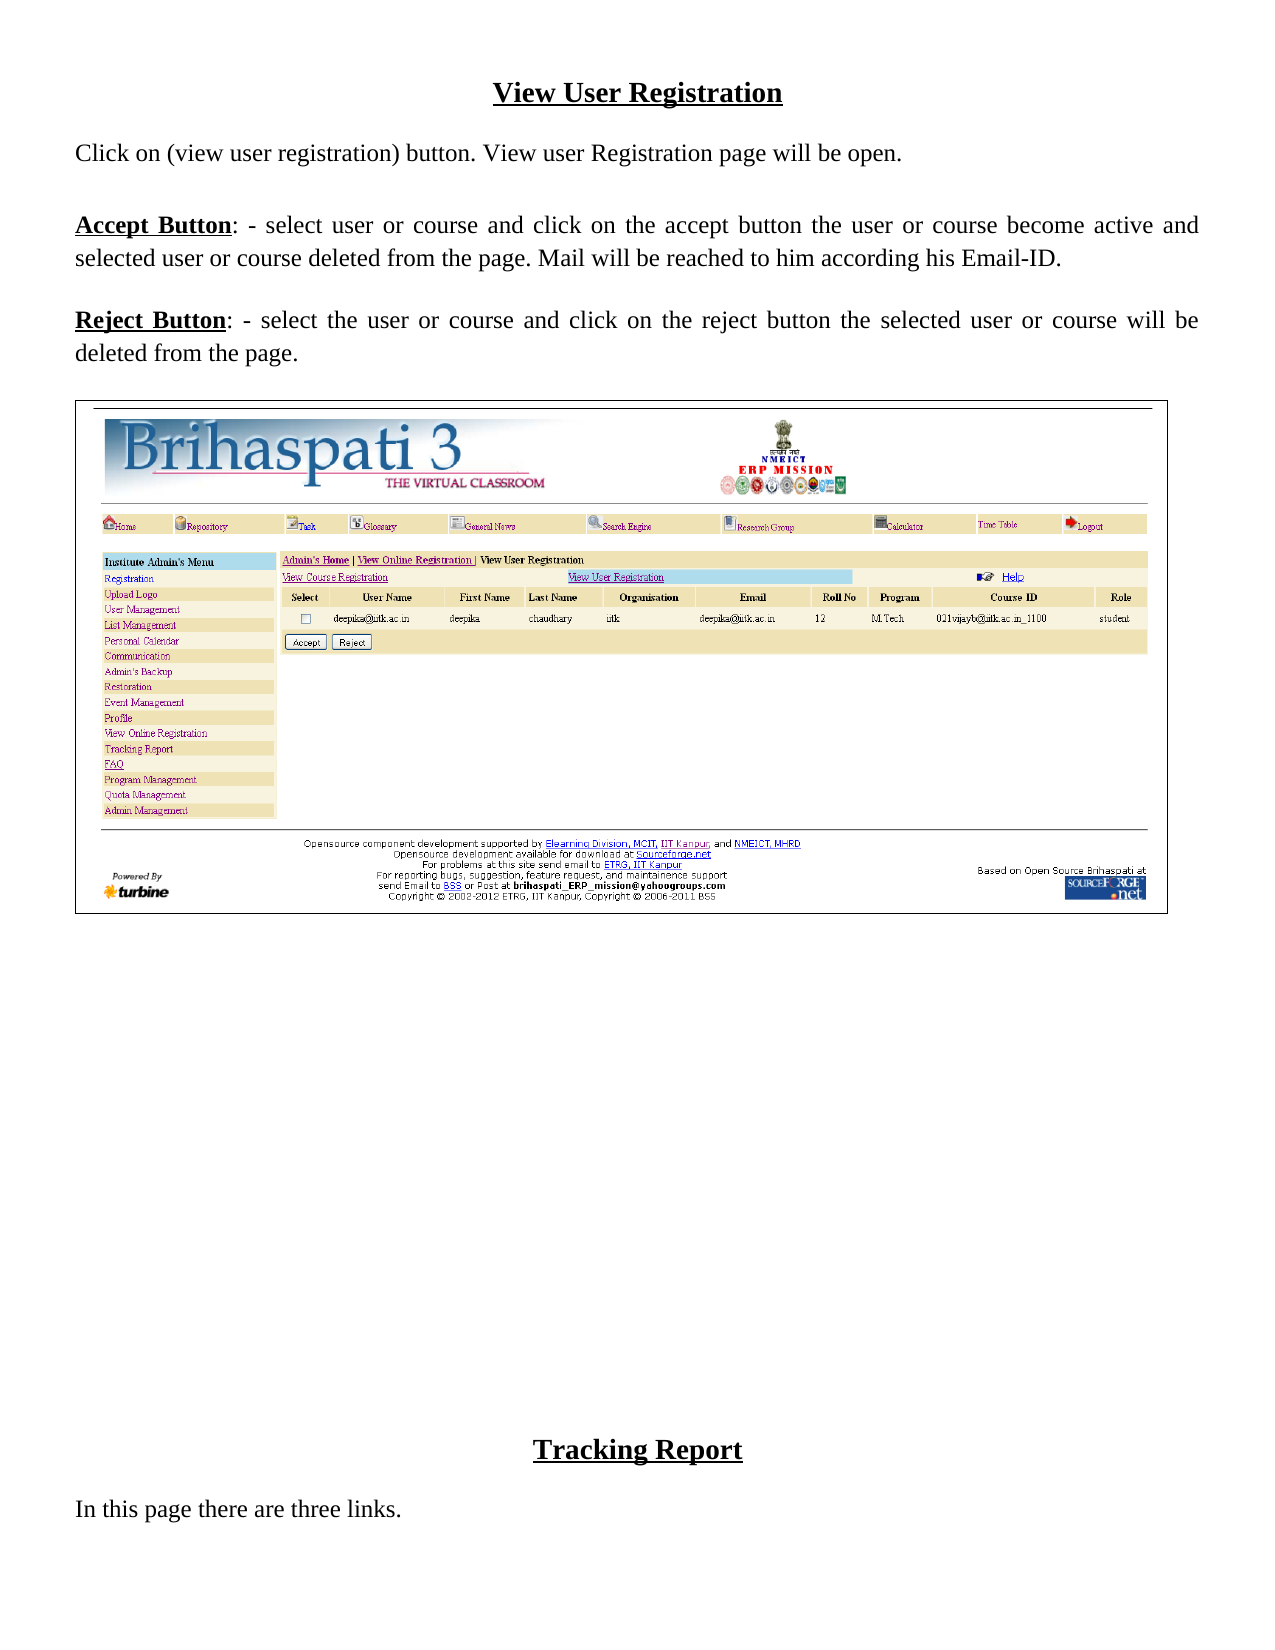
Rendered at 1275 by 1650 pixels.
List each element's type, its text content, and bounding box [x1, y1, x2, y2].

subtitle Tracking Report [75, 1432, 1200, 1465]
text In this page there are three links. [75, 1494, 1200, 1523]
text Click on (view user registration) button. View user Registration page will be open. [75, 138, 1200, 166]
text View User Registration [75, 75, 1200, 108]
picture [91, 408, 1153, 906]
text Reject Button: - select the user or course and click on the reject button the selected user or course will be deleted from the page. [75, 305, 1200, 367]
text Accept Button: - select user or course and click on the accept button the user or course become active and selected user or course deleted from the page. Mail will be reached to him according his Email-ID. [75, 210, 1200, 272]
